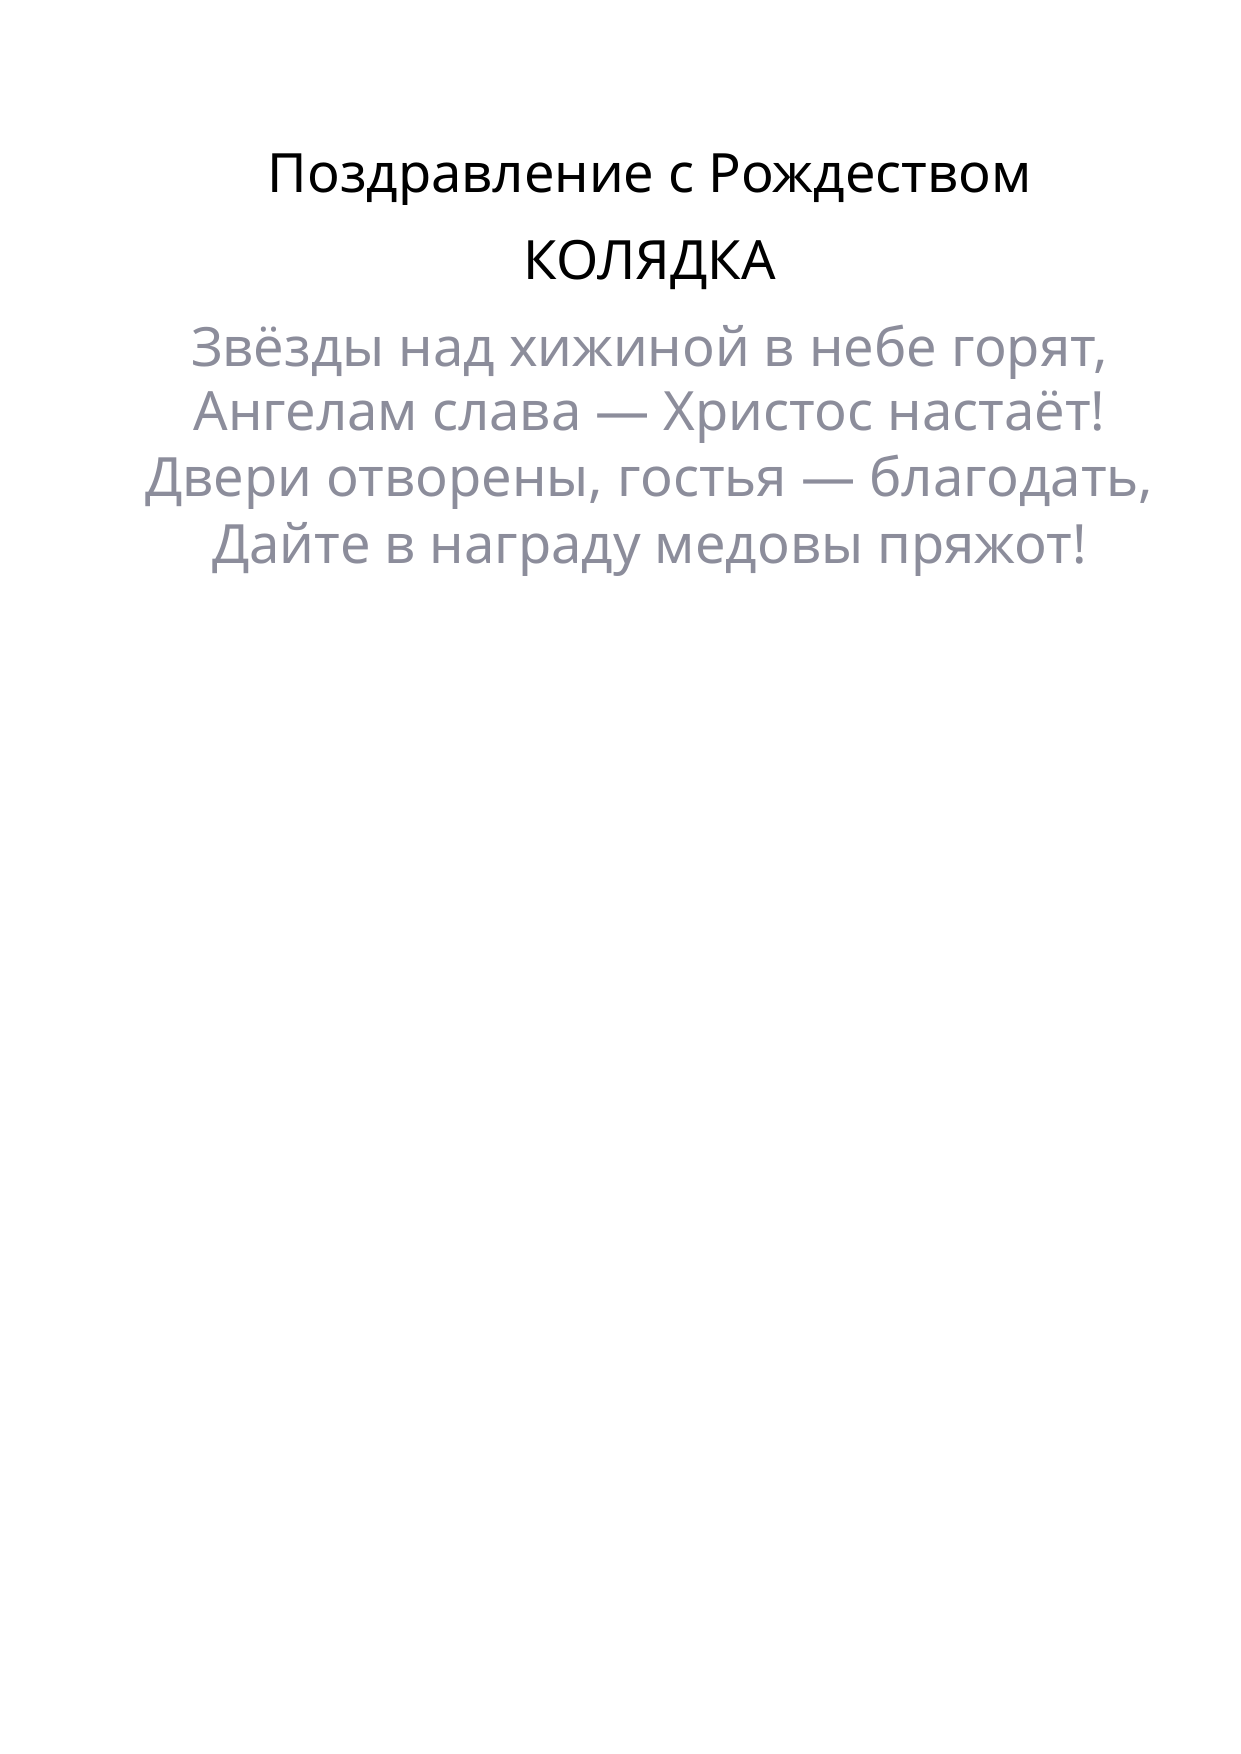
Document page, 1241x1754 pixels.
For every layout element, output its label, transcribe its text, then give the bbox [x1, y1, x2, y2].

text Звёзды над хижиной в небе горят, Ангелам слава — Христос настаёт! Двери отворены, гостья — благодать, Дайте в награду медовы пряжот! [118, 313, 1181, 579]
text Поздравление с Рождеством [118, 139, 1181, 205]
text КОЛЯДКА [118, 226, 1181, 292]
